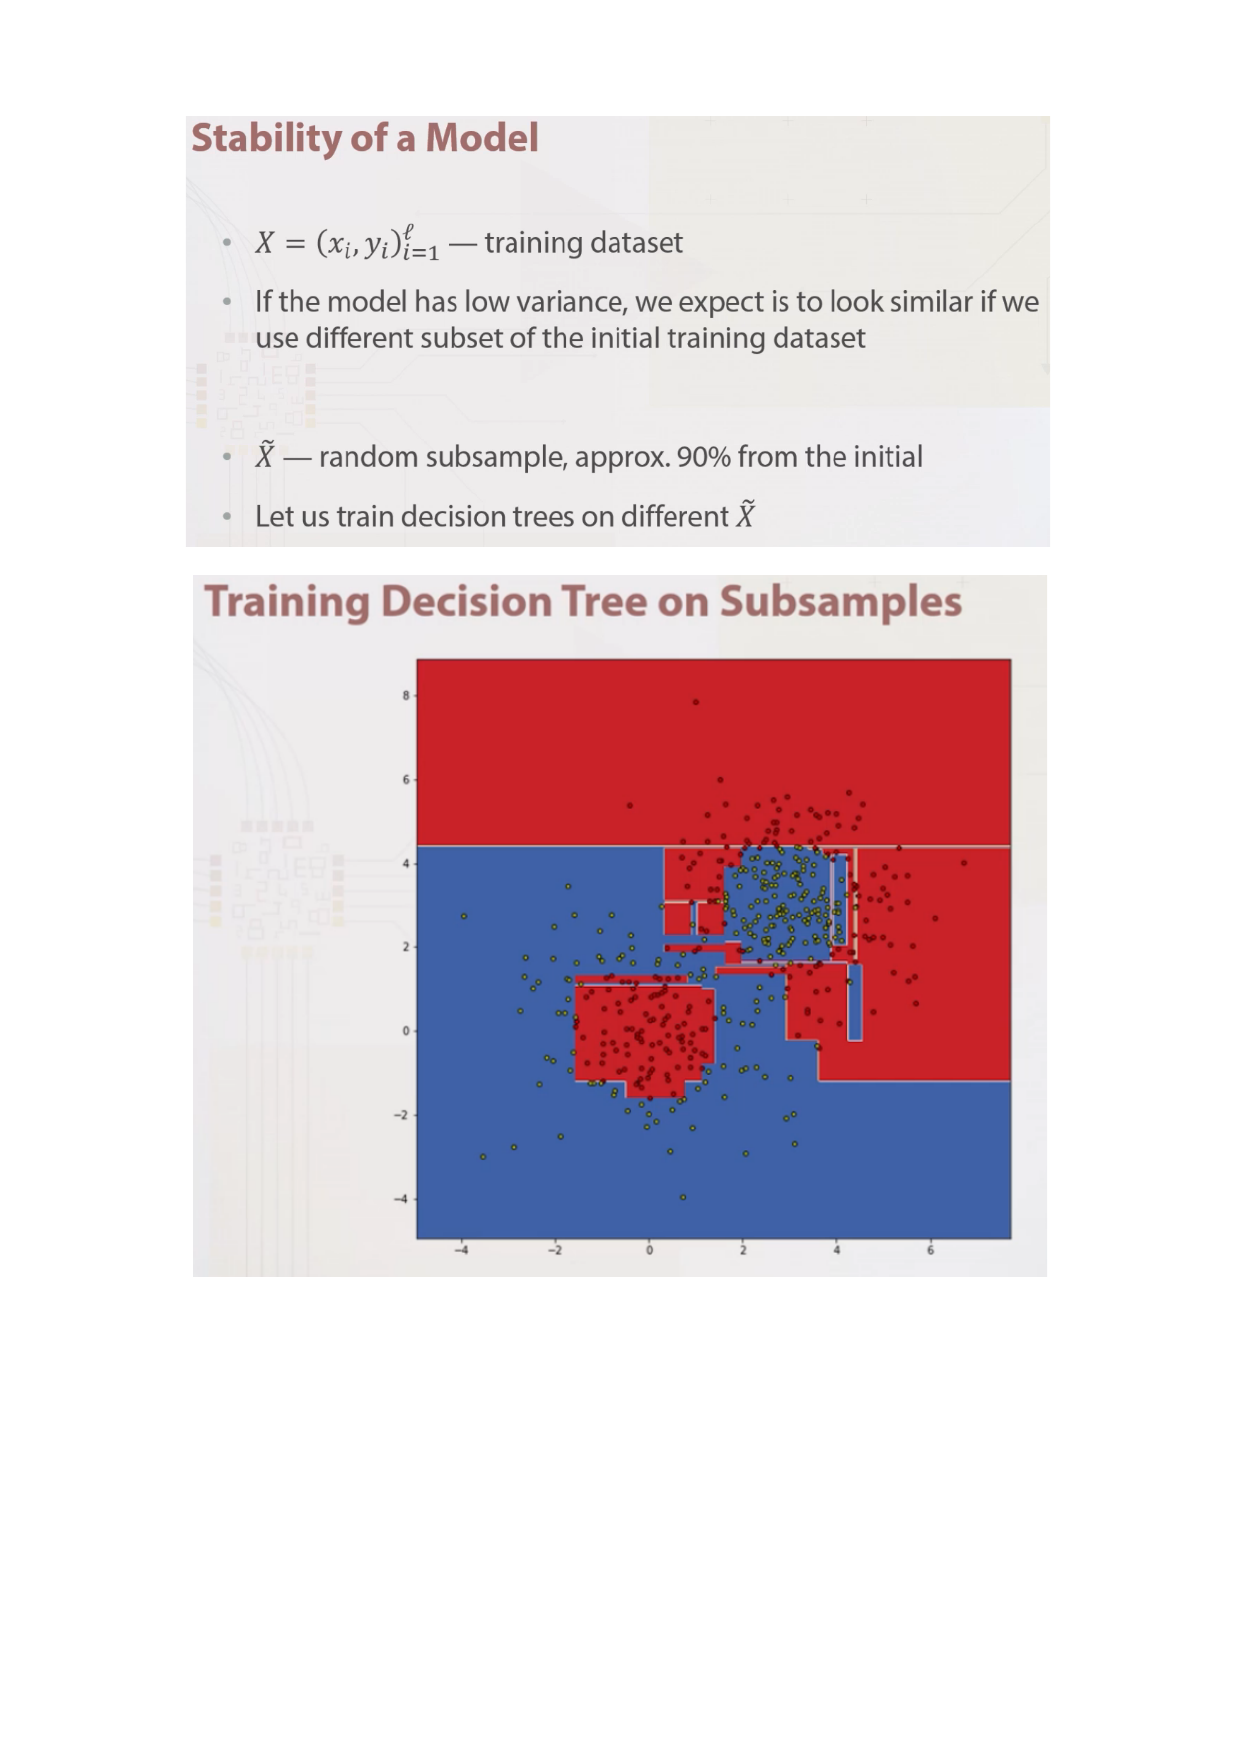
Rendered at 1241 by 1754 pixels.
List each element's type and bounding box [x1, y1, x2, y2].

picture [193, 575, 1048, 1277]
picture [185, 116, 1051, 547]
